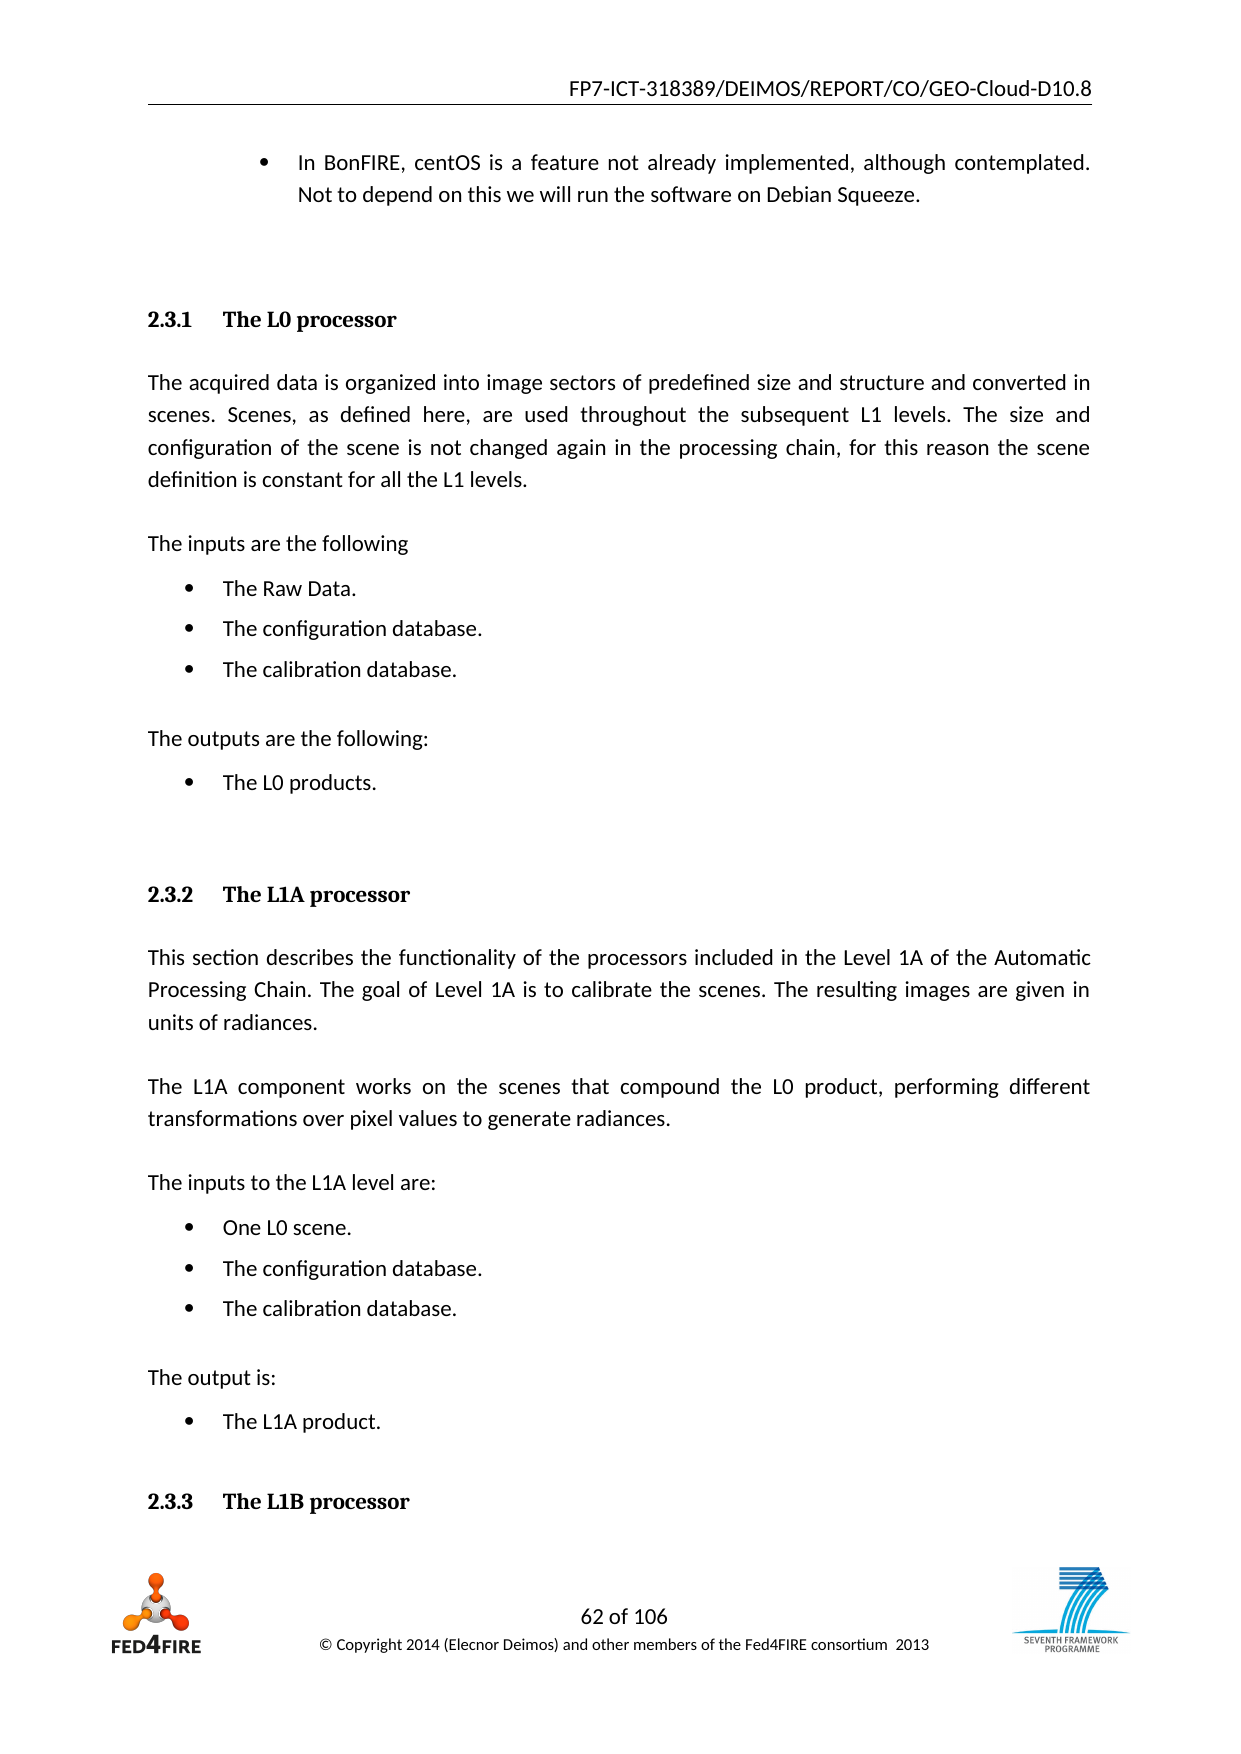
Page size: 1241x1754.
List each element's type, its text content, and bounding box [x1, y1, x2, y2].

list The calibration database. [185, 655, 1092, 683]
subtitle The L1A processor [148, 882, 1092, 908]
list The L0 products. [185, 768, 1092, 796]
list The configuration database. [185, 614, 1092, 643]
text The acquired data is organized into image sectors of predefined size and structure and converted in scenes. Scenes, as defined here, are used throughout the subsequent L1 levels. The size and configuration of the scene is not changed again in the processing chain, for this reason the scene definition is constant for all the L1 levels. [148, 368, 1092, 493]
subtitle The L1B processor [148, 1488, 1092, 1515]
text The inputs are the following [148, 529, 1092, 557]
text The outputs are the following: [148, 724, 1092, 752]
text The output is: [148, 1363, 1092, 1391]
text The L1A component works on the scenes that compound the L0 product, performing different transformations over pixel values to generate radiances. [148, 1072, 1092, 1132]
text This section describes the functionality of the processors included in the Level 1A of the Automatic Processing Chain. The goal of Level 1A is to calibrate the scenes. The resulting images are given in units of radiances. [148, 943, 1092, 1036]
list The configuration database. [185, 1254, 1092, 1282]
list In BonFIRE, centOS is a feature not already implemented, although contemplated. Not to depend on this we will run the software on Debian Squeeze. [260, 148, 1092, 208]
text The inputs to the L1A level are: [148, 1168, 1092, 1197]
list One L0 scene. [185, 1213, 1092, 1241]
list The L1A product. [185, 1407, 1092, 1436]
list The Raw Data. [185, 574, 1092, 602]
subtitle The L0 processor [148, 307, 1092, 333]
list The calibration database. [185, 1294, 1092, 1322]
